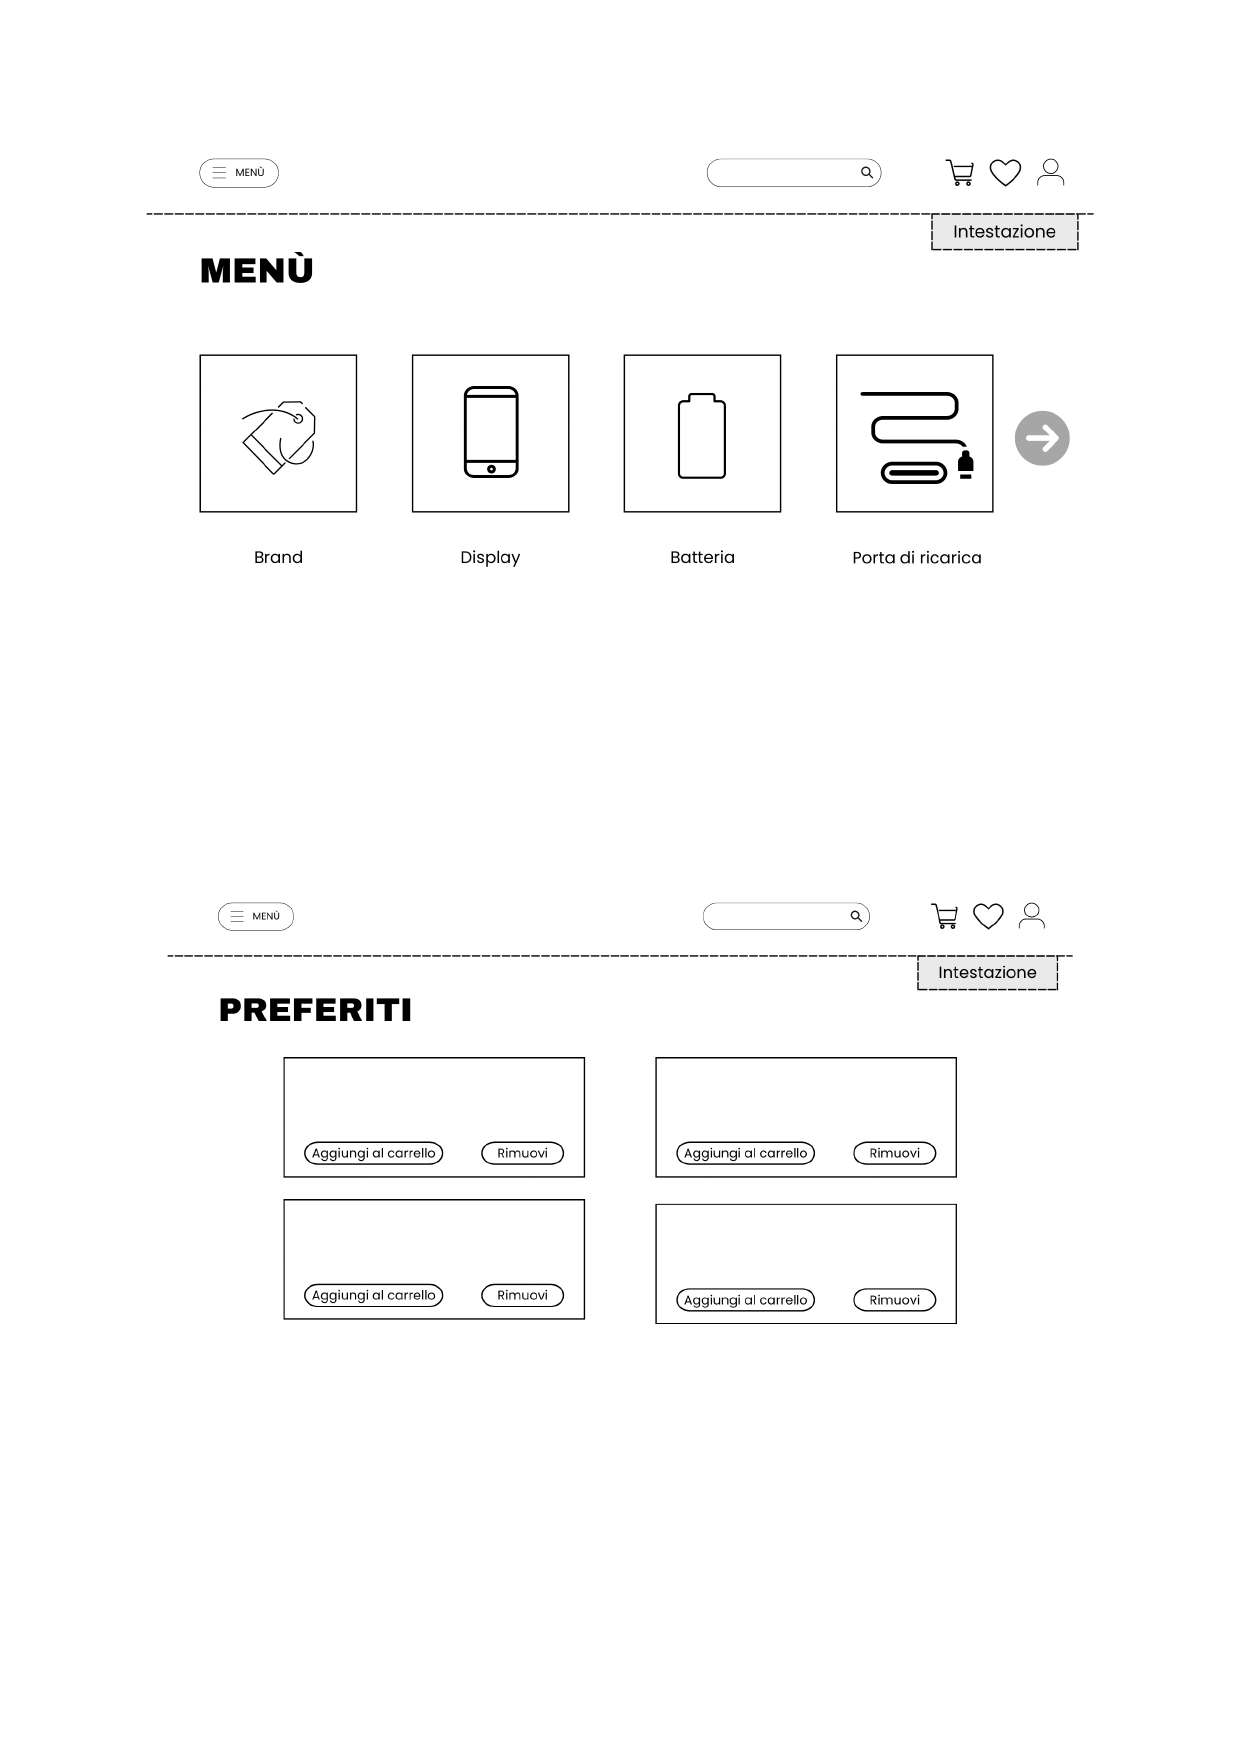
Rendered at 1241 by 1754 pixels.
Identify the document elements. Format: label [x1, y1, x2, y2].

picture [146, 119, 1094, 653]
picture [167, 865, 1073, 1375]
